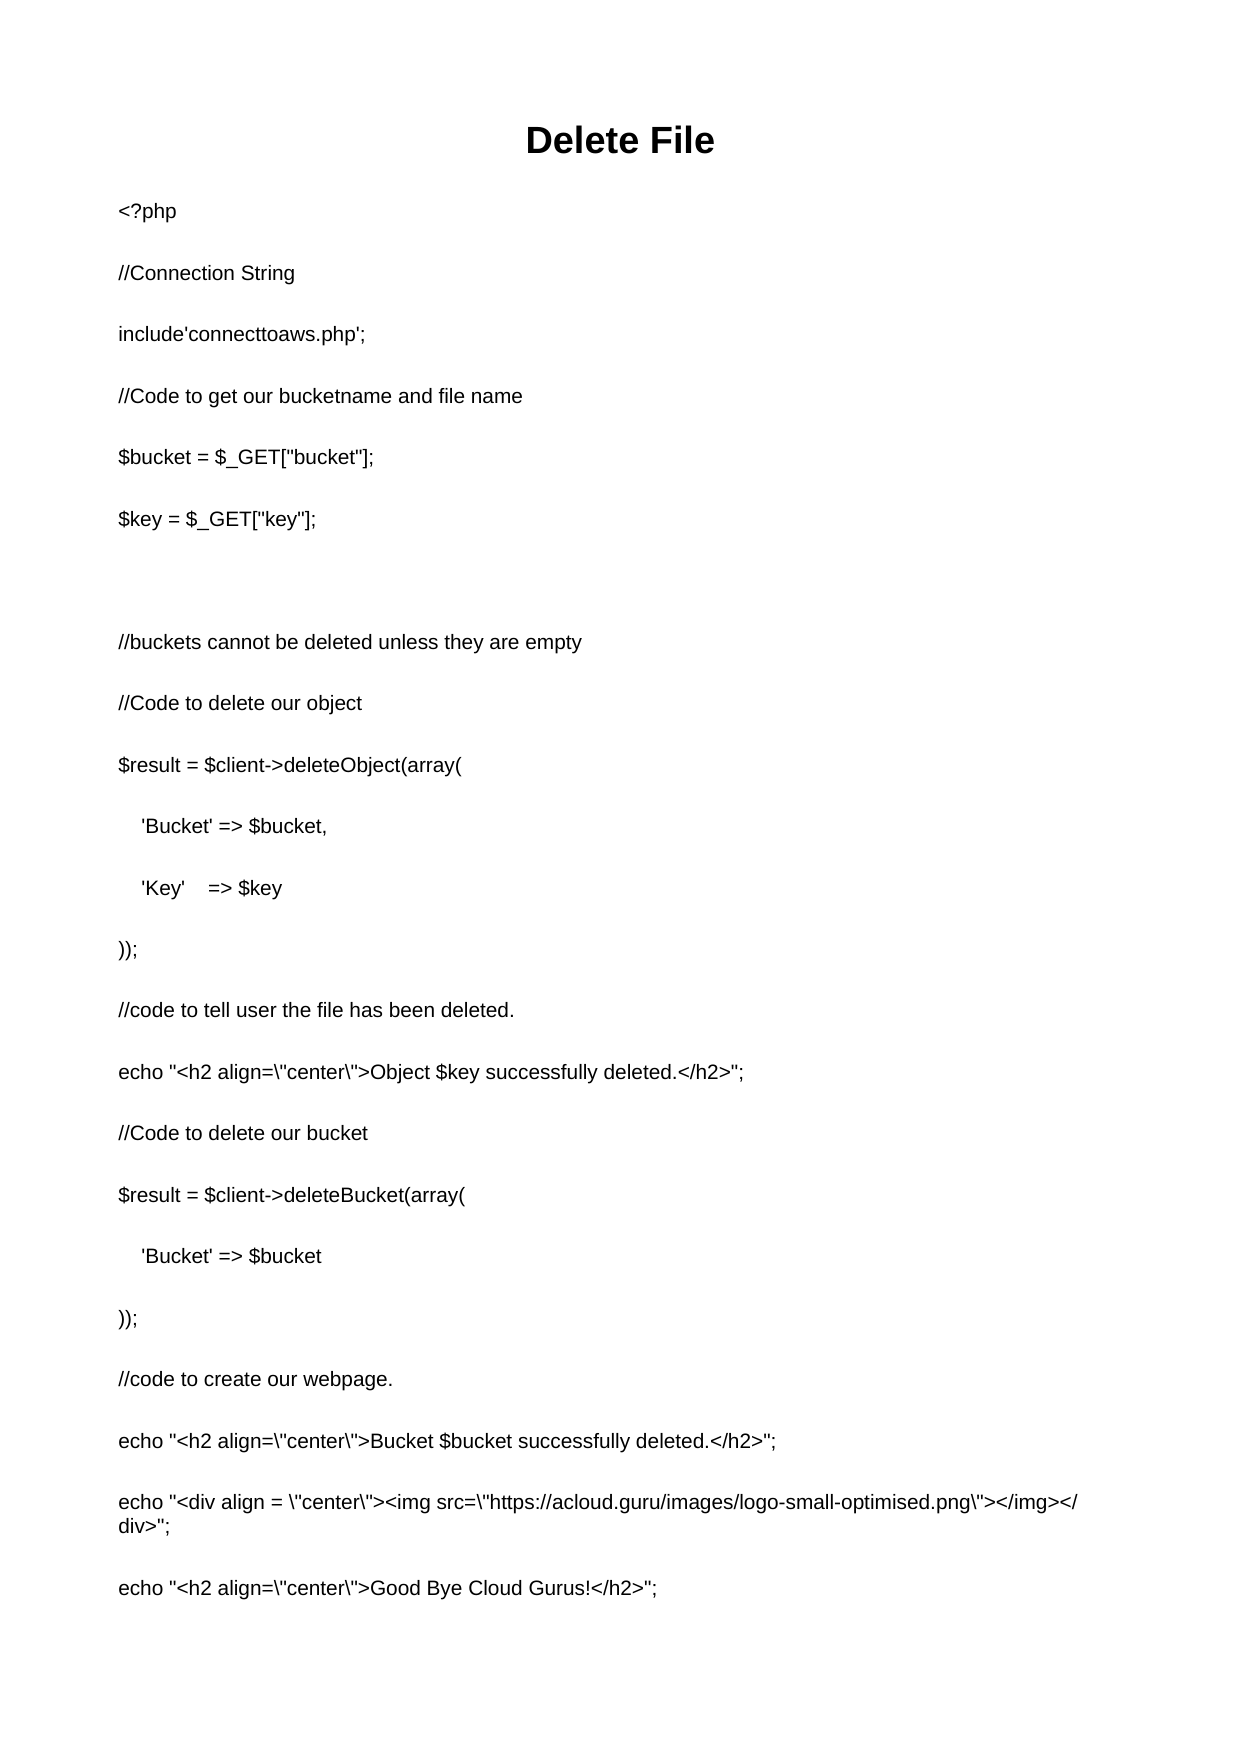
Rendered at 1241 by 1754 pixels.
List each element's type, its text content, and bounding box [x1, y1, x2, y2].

subtitle )); [118, 937, 1122, 961]
subtitle echo "<h2 align=\"center\">Good Bye Cloud Gurus!</h2>"; [118, 1575, 1122, 1599]
subtitle //Code to delete our bucket [118, 1121, 1122, 1145]
subtitle echo "<h2 align=\"center\">Bucket $bucket successfully deleted.</h2>"; [118, 1428, 1122, 1452]
subtitle <?php [118, 199, 1122, 223]
subtitle echo "<div align = \"center\"><img src=\"https://acloud.guru/images/logo-small-optimised.png\"></img></div>"; [118, 1490, 1122, 1538]
subtitle 'Bucket' => $bucket, [118, 814, 1122, 838]
subtitle Delete File [118, 118, 1122, 162]
subtitle $result = $client->deleteBucket(array( [118, 1183, 1122, 1207]
subtitle )); [118, 1306, 1122, 1329]
subtitle 'Key' => $key [118, 875, 1122, 899]
subtitle //code to tell user the file has been deleted. [118, 998, 1122, 1022]
subtitle //Code to delete our object [118, 691, 1122, 715]
subtitle //Connection String [118, 261, 1122, 285]
subtitle //code to create our webpage. [118, 1367, 1122, 1391]
subtitle $key = $_GET["key"]; [118, 507, 1122, 531]
subtitle //Code to get our bucketname and file name [118, 384, 1122, 408]
subtitle include'connecttoaws.php'; [118, 322, 1122, 346]
subtitle 'Bucket' => $bucket [118, 1244, 1122, 1268]
subtitle echo "<h2 align=\"center\">Object $key successfully deleted.</h2>"; [118, 1060, 1122, 1084]
subtitle //buckets cannot be deleted unless they are empty [118, 629, 1122, 653]
subtitle $result = $client->deleteObject(array( [118, 752, 1122, 776]
subtitle $bucket = $_GET["bucket"]; [118, 445, 1122, 469]
